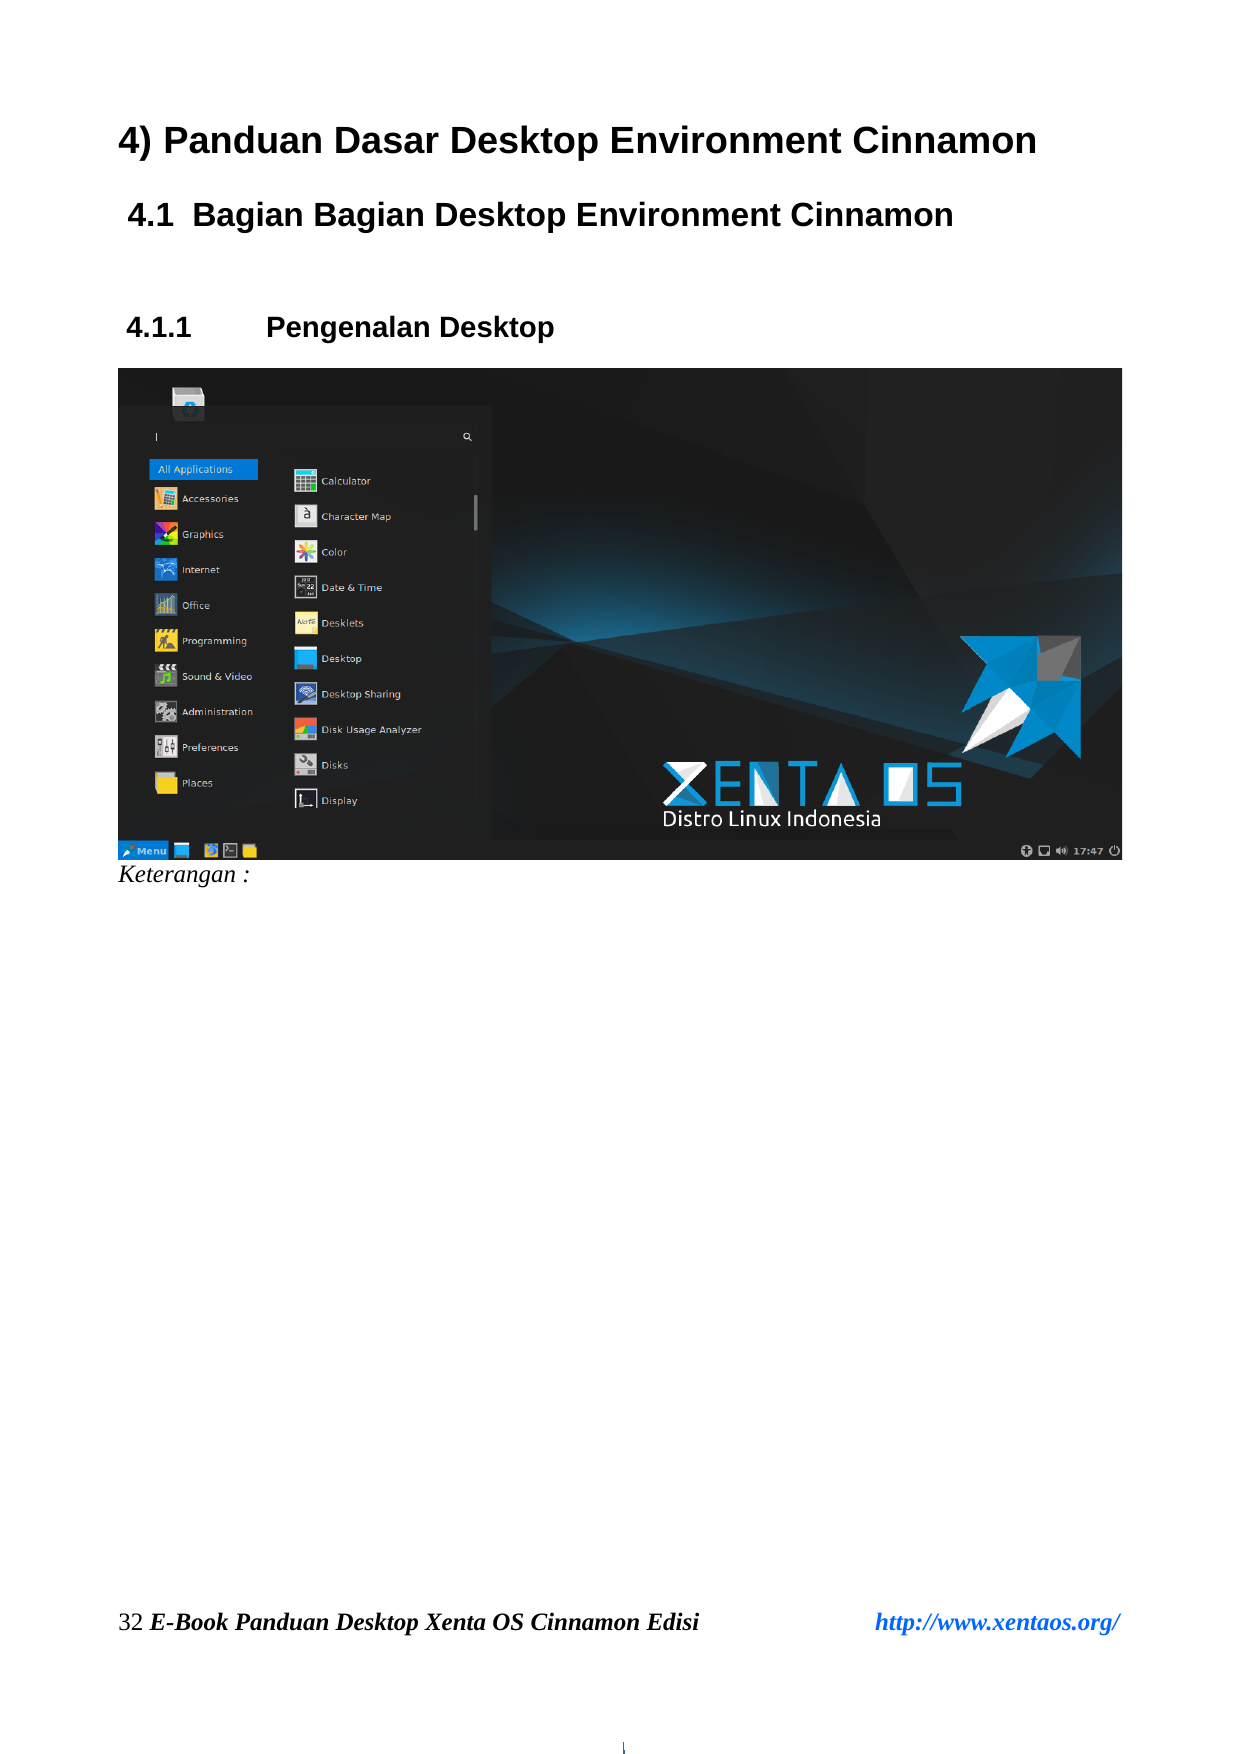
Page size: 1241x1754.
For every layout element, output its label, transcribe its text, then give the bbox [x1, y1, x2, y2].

subtitle Pengenalan Desktop [118, 310, 1122, 344]
text Keterangan : [118, 860, 1122, 888]
picture [118, 368, 1123, 860]
subtitle Panduan Dasar Desktop Environment Cinnamon [118, 118, 1122, 162]
subtitle Bagian Bagian Desktop Environment Cinnamon [118, 195, 1122, 234]
